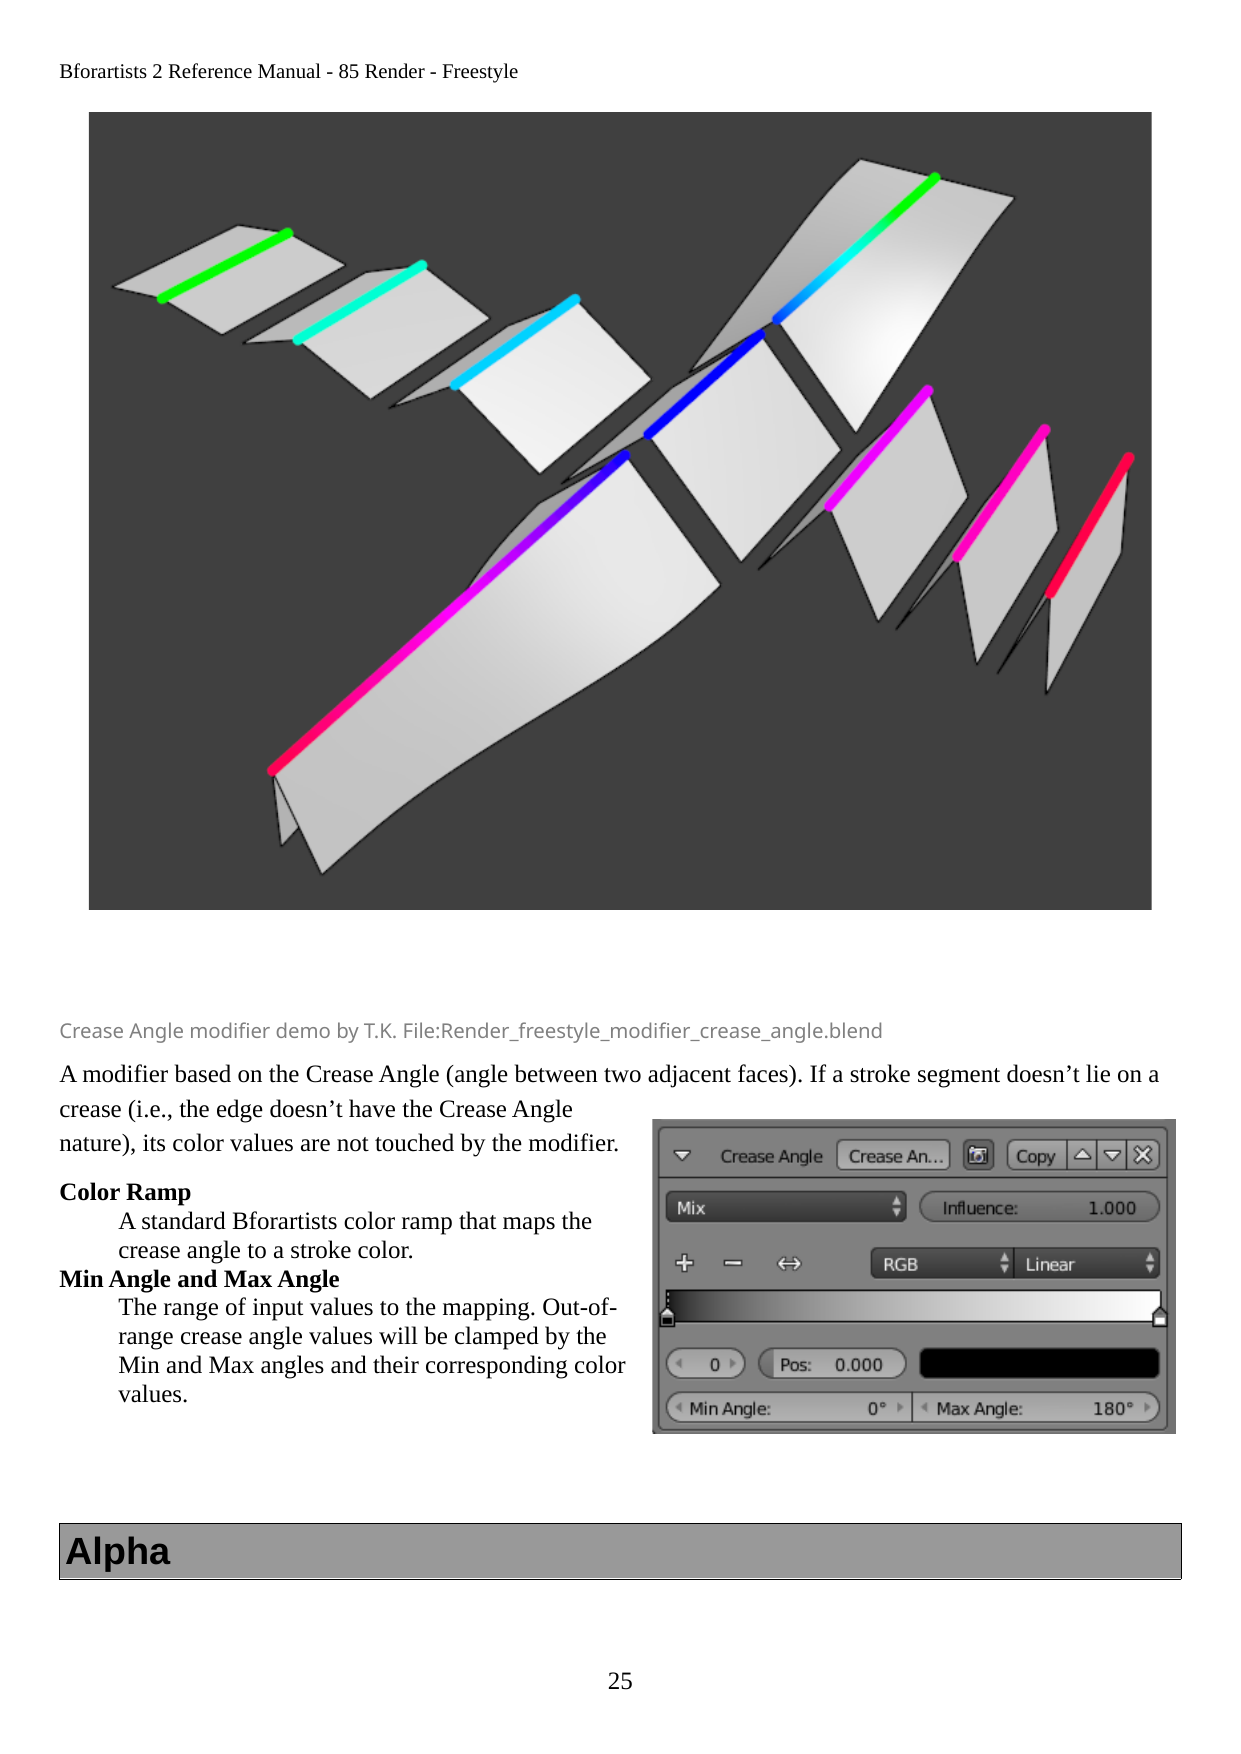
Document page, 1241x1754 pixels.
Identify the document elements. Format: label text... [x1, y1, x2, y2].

subtitle Color Ramp [59, 1177, 652, 1206]
text A modifier based on the Crease Angle (angle between two adjacent faces). If a stroke segment doesn’t lie on a crease (i.e., the edge doesn’t have the Crease Angle nature), its color values are not touched by the modifier. [59, 1059, 1181, 1157]
list A standard Bforartists color ramp that maps the crease angle to a stroke color. [118, 1206, 652, 1264]
picture [88, 112, 1152, 910]
subtitle Min Angle and Max Angle [59, 1264, 652, 1292]
list The range of input values to the mapping. Out-of-range crease angle values will be clamped by the Min and Max angles and their corresponding color values. [118, 1292, 652, 1407]
table_header Alpha [60, 1524, 1181, 1578]
picture [652, 1119, 1176, 1434]
text Crease Angle modifier demo by T.K. File:Render_freestyle_modifier_crease_angle.blend [59, 1014, 1181, 1045]
